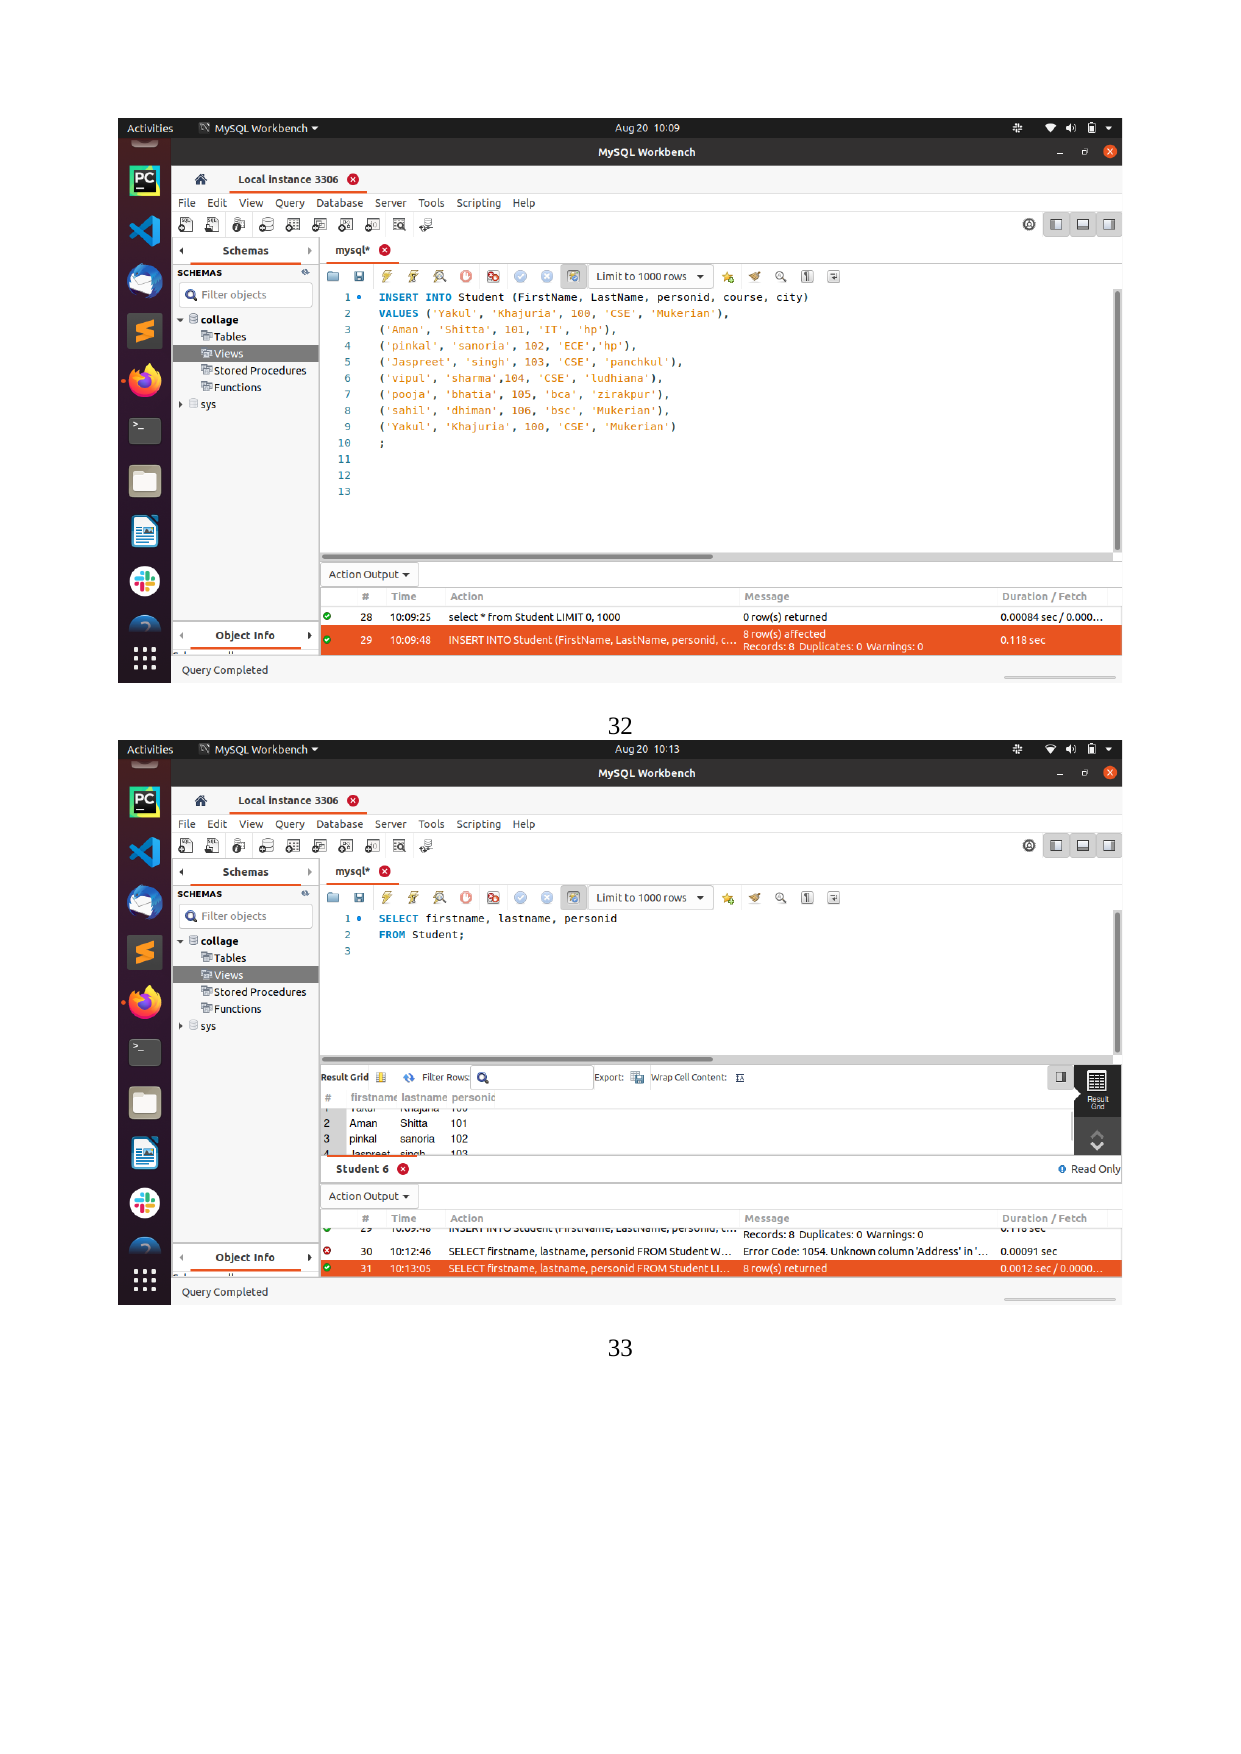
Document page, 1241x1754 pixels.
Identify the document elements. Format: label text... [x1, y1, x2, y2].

picture [118, 118, 1123, 683]
text 32 [118, 711, 1122, 740]
text 33 [118, 1333, 1122, 1362]
picture [118, 740, 1123, 1305]
